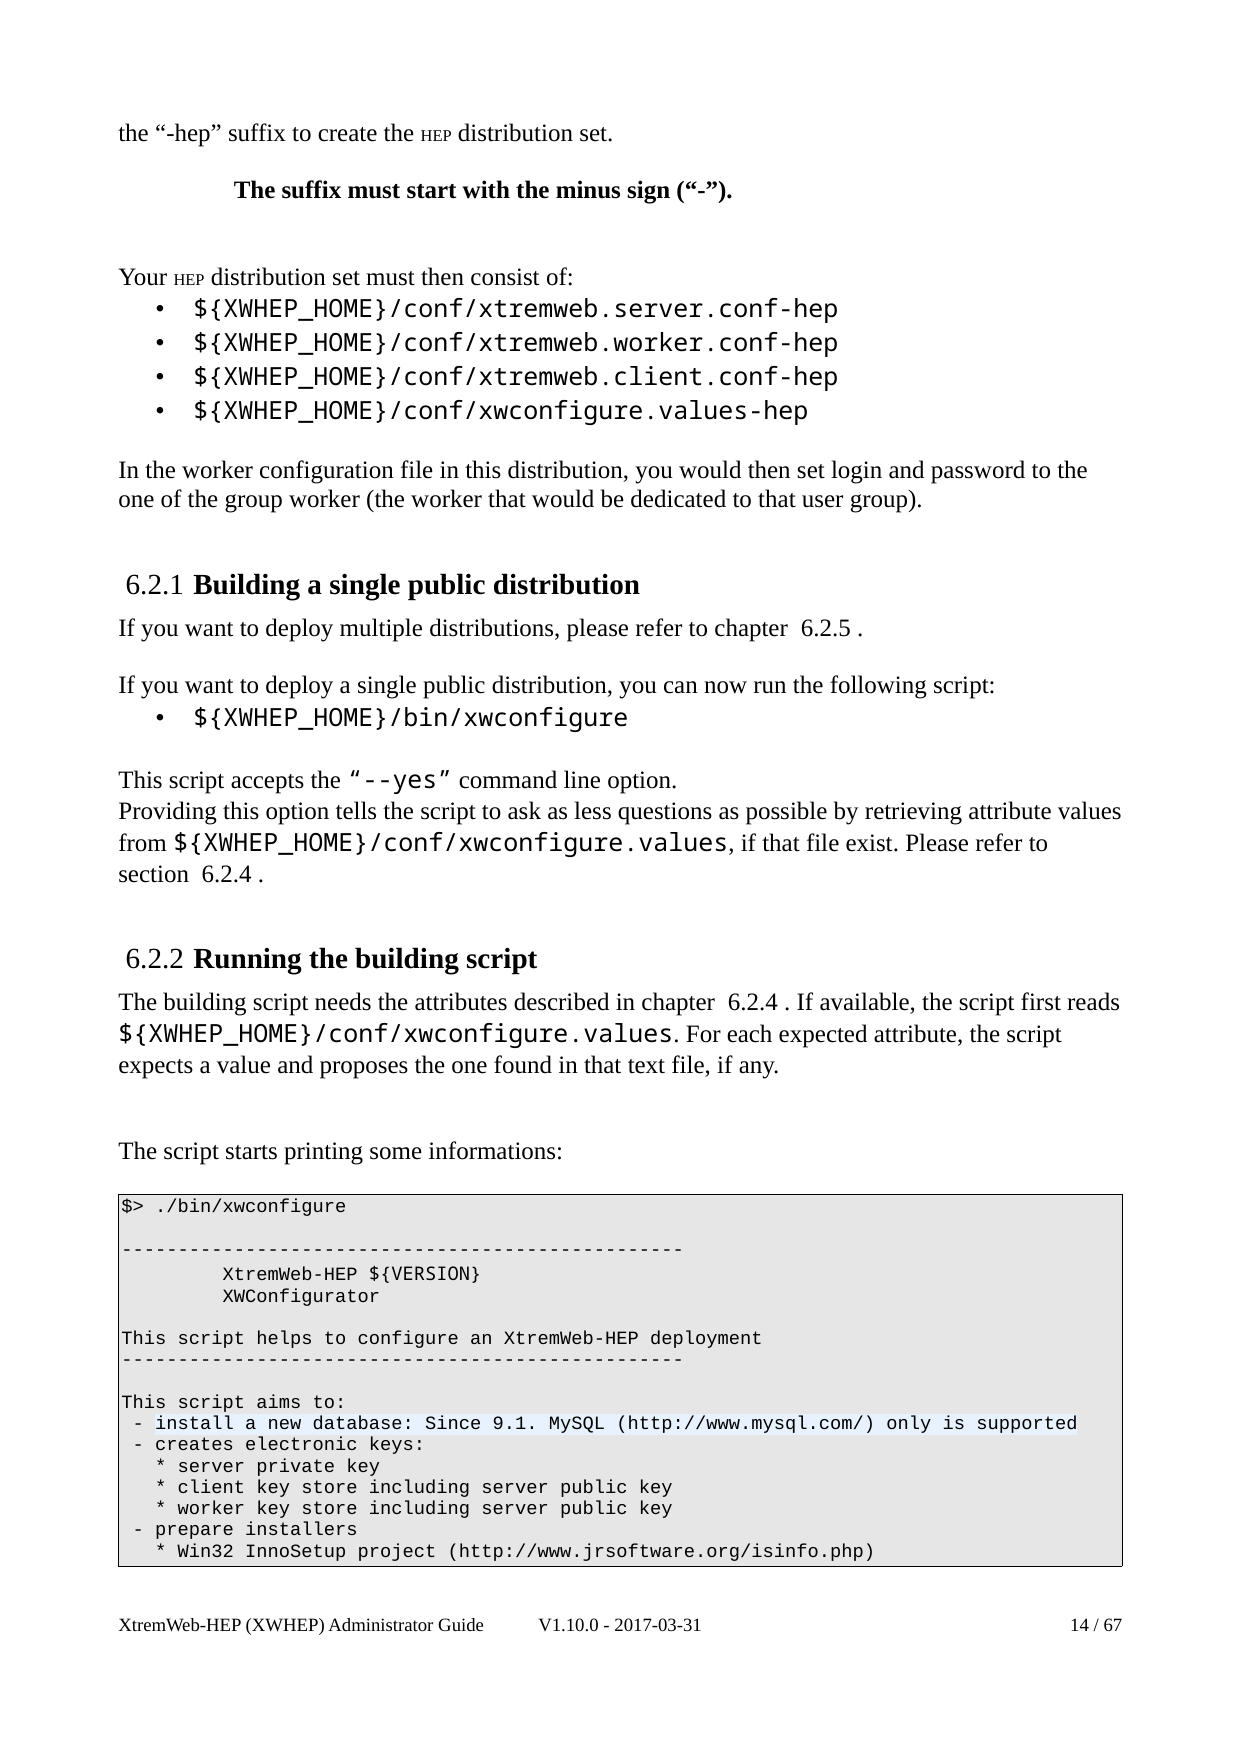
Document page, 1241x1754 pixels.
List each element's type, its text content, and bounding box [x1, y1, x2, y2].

text - creates electronic keys: [119, 1432, 1122, 1453]
text - prepare installers [119, 1517, 1122, 1538]
text XWConfigurator [119, 1283, 1122, 1305]
text The building script needs the attributes described in chapter 6.2.4. If available, the script first reads ${XWHEP_HOME}/conf/xwconfigure.values. For each expected attribute, the script expects a value and proposes the one found in that text file, if any. [118, 987, 1122, 1079]
text -------------------------------------------------- [119, 1236, 1122, 1258]
text Providing this option tells the script to ask as less questions as possible by retrieving attribute values from ${XWHEP_HOME}/conf/xwconfigure.values, if that file exist. Please refer to section 6.2.4. [118, 796, 1122, 888]
list ${XWHEP_HOME}/bin/xwconfigure [156, 699, 1122, 733]
text * client key store including server public key [119, 1475, 1122, 1496]
subtitle Building a single public distribution [118, 567, 1122, 600]
text The suffix must start with the minus sign (“-”). [233, 176, 1004, 204]
text * worker key store including server public key [119, 1496, 1122, 1517]
text * server private key [119, 1453, 1122, 1475]
list ${XWHEP_HOME}/conf/xtremweb.worker.conf-hep [156, 325, 1122, 359]
text the “-hep” suffix to create the hep distribution set. [118, 118, 1122, 147]
text This script helps to configure an XtremWeb-HEP deployment [119, 1326, 1122, 1347]
text * Win32 InnoSetup project (http://www.jrsoftware.org/isinfo.php) [119, 1538, 1122, 1566]
text This script aims to: [119, 1390, 1122, 1411]
text This script accepts the “--yes” command line option. [118, 762, 1122, 796]
text - install a new database: Since 9.1. MySQL (http://www.mysql.com/) only is supported [119, 1411, 1122, 1432]
text XtremWeb-HEP ${VERSION} [119, 1258, 1122, 1283]
text If you want to deploy multiple distributions, please refer to chapter 6.2.5. [118, 613, 1122, 642]
list ${XWHEP_HOME}/conf/xtremweb.server.conf-hep [156, 291, 1122, 325]
text -------------------------------------------------- [119, 1347, 1122, 1368]
text If you want to deploy a single public distribution, you can now run the following script: [118, 670, 1122, 699]
list ${XWHEP_HOME}/conf/xtremweb.client.conf-hep [156, 359, 1122, 393]
text $> ./bin/xwconfigure [119, 1195, 1122, 1215]
list ${XWHEP_HOME}/conf/xwconfigure.values-hep [156, 393, 1122, 427]
text The script starts printing some informations: [118, 1136, 1122, 1165]
subtitle Running the building script [118, 941, 1122, 975]
text In the worker configuration file in this distribution, you would then set login and password to the one of the group worker (the worker that would be dedicated to that user group). [118, 456, 1122, 513]
text Your hep distribution set must then consist of: [118, 262, 1122, 291]
